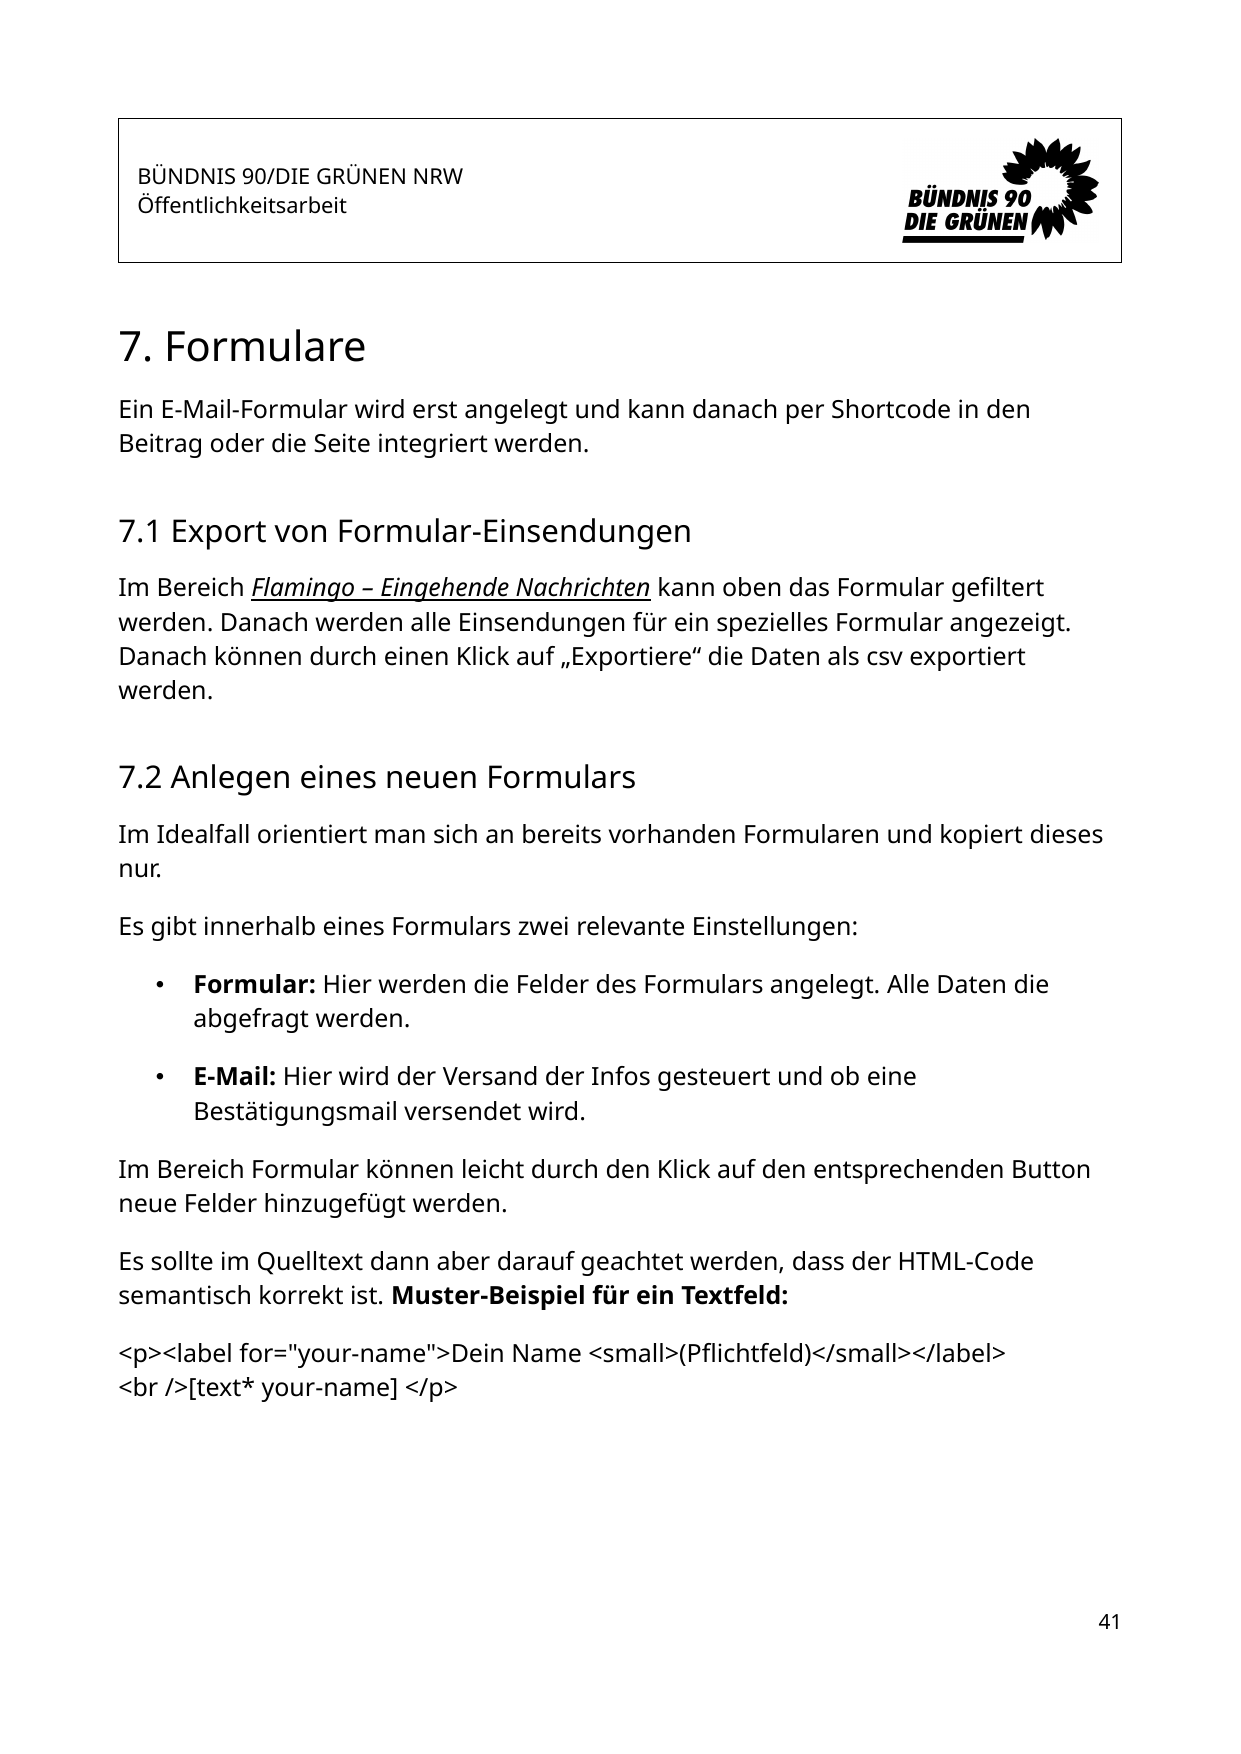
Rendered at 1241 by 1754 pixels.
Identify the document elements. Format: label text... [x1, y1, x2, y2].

text <p><label for="your-name">Dein Name <small>(Pflichtfeld)</small></label> <br />[text* your-name] </p> [118, 1336, 1122, 1404]
text Es gibt innerhalb eines Formulars zwei relevante Einstellungen: [118, 908, 1122, 943]
subtitle 7. Formulare [118, 317, 1122, 374]
text Ein E-Mail-Formular wird erst angelegt und kann danach per Shortcode in den Beitrag oder die Seite integriert werden. [118, 392, 1122, 460]
text Im Bereich Formular können leicht durch den Klick auf den entsprechenden Button neue Felder hinzugefügt werden. [118, 1151, 1122, 1219]
subtitle 7.1 Export von Formular-Einsendungen [118, 509, 1122, 552]
list E-Mail: Hier wird der Versand der Infos gesteuert und ob eine Bestätigungsmail versendet wird. [156, 1059, 1122, 1127]
text Im Idealfall orientiert man sich an bereits vorhanden Formularen und kopiert dieses nur. [118, 816, 1122, 884]
text Im Bereich Flamingo – Eingehende Nachrichten kann oben das Formular gefiltert werden. Danach werden alle Einsendungen für ein spezielles Formular angezeigt. Danach können durch einen Klick auf „Exportiere“ die Daten als csv exportiert werden. [118, 570, 1122, 706]
text Es sollte im Quelltext dann aber darauf geachtet werden, dass der HTML-Code semantisch korrekt ist. Muster-Beispiel für ein Textfeld: [118, 1244, 1122, 1312]
list Formular: Hier werden die Felder des Formulars angelegt. Alle Daten die abgefragt werden. [156, 967, 1122, 1035]
subtitle 7.2 Anlegen eines neuen Formulars [118, 755, 1122, 798]
picture [902, 138, 1099, 243]
